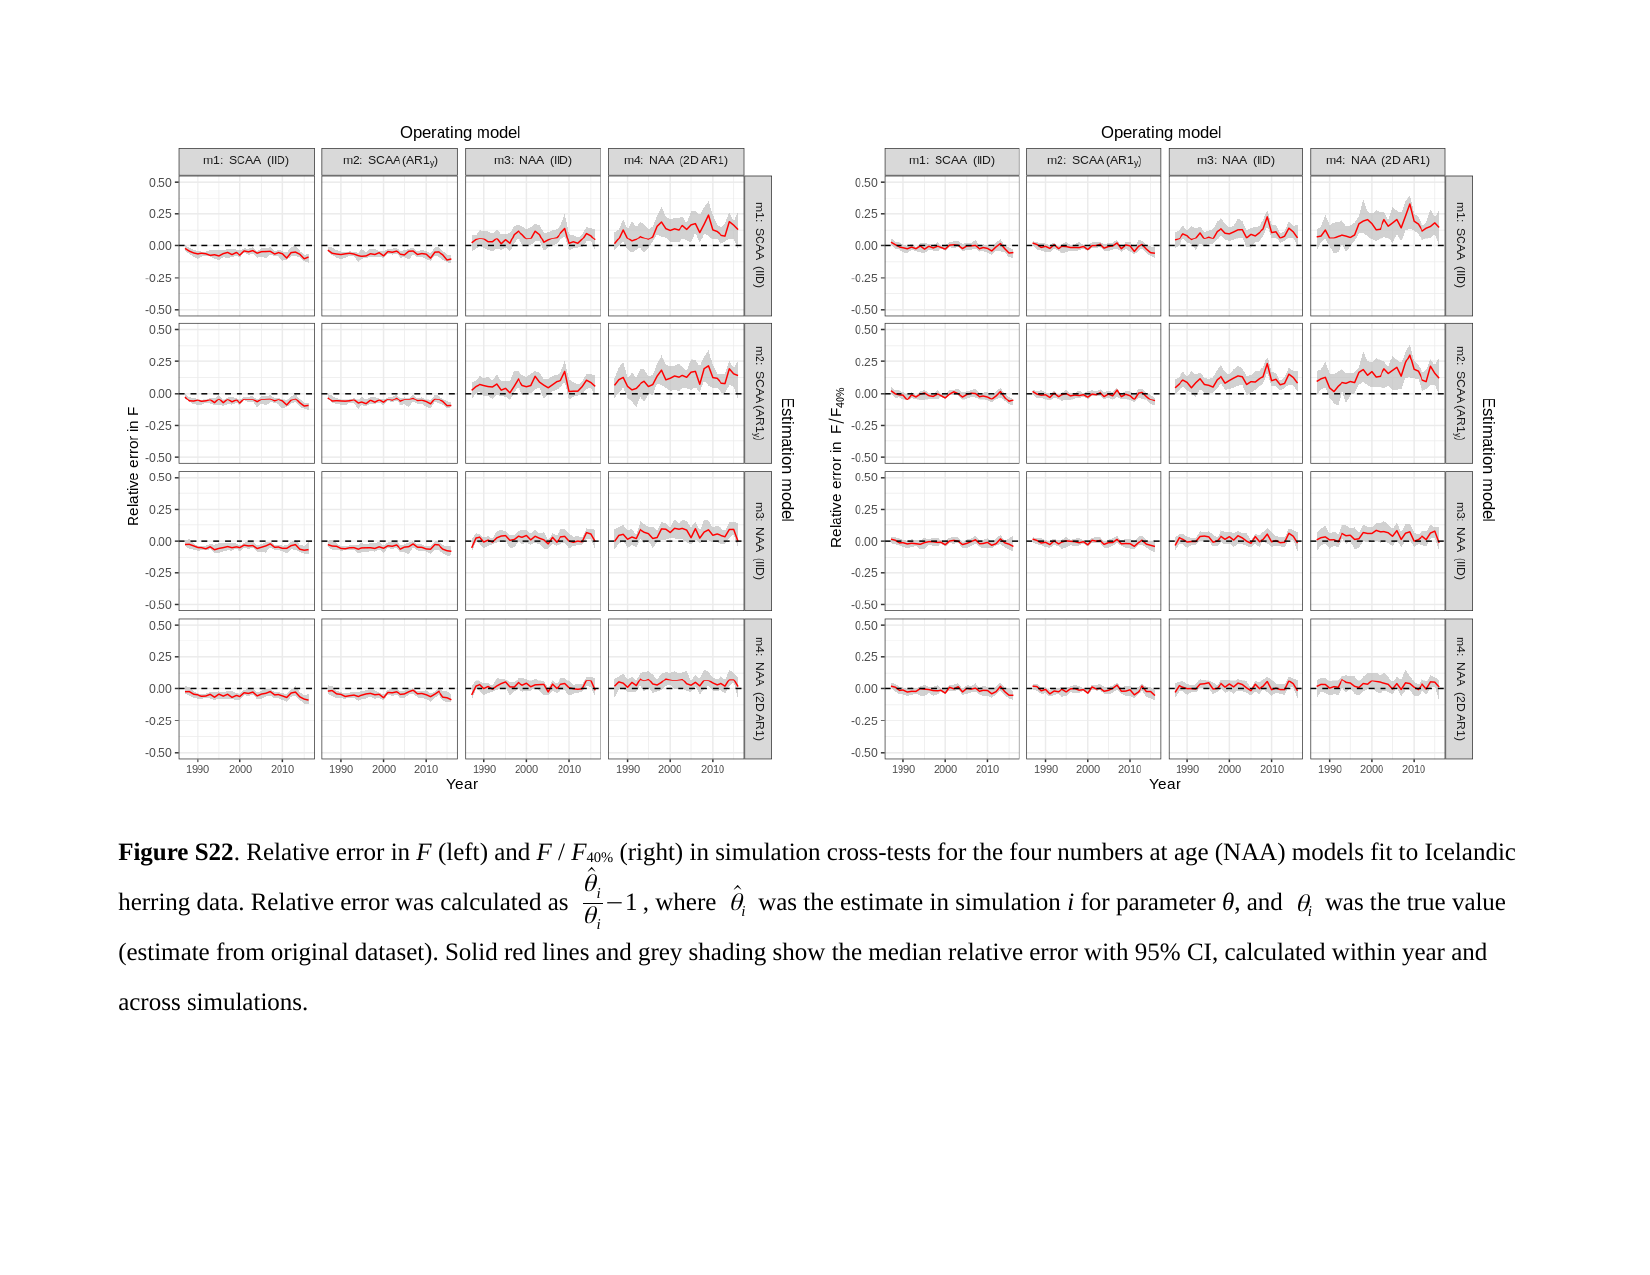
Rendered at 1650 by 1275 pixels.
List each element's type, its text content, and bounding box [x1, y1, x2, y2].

picture [118, 118, 801, 801]
picture [819, 118, 1502, 801]
text Figure S22. Relative error in F (left) and F / F40% (right) in simulation cross-tests for the four numbers at age (NAA) models fit to Icelandic herring data. Relative error was calculated as , where was the estimate in simulation i for parameter θ, and was the true value (estimate from original dataset). Solid red lines and grey shading show the median relative error with 95% CI, calculated within year and across simulations. [118, 820, 1532, 1020]
